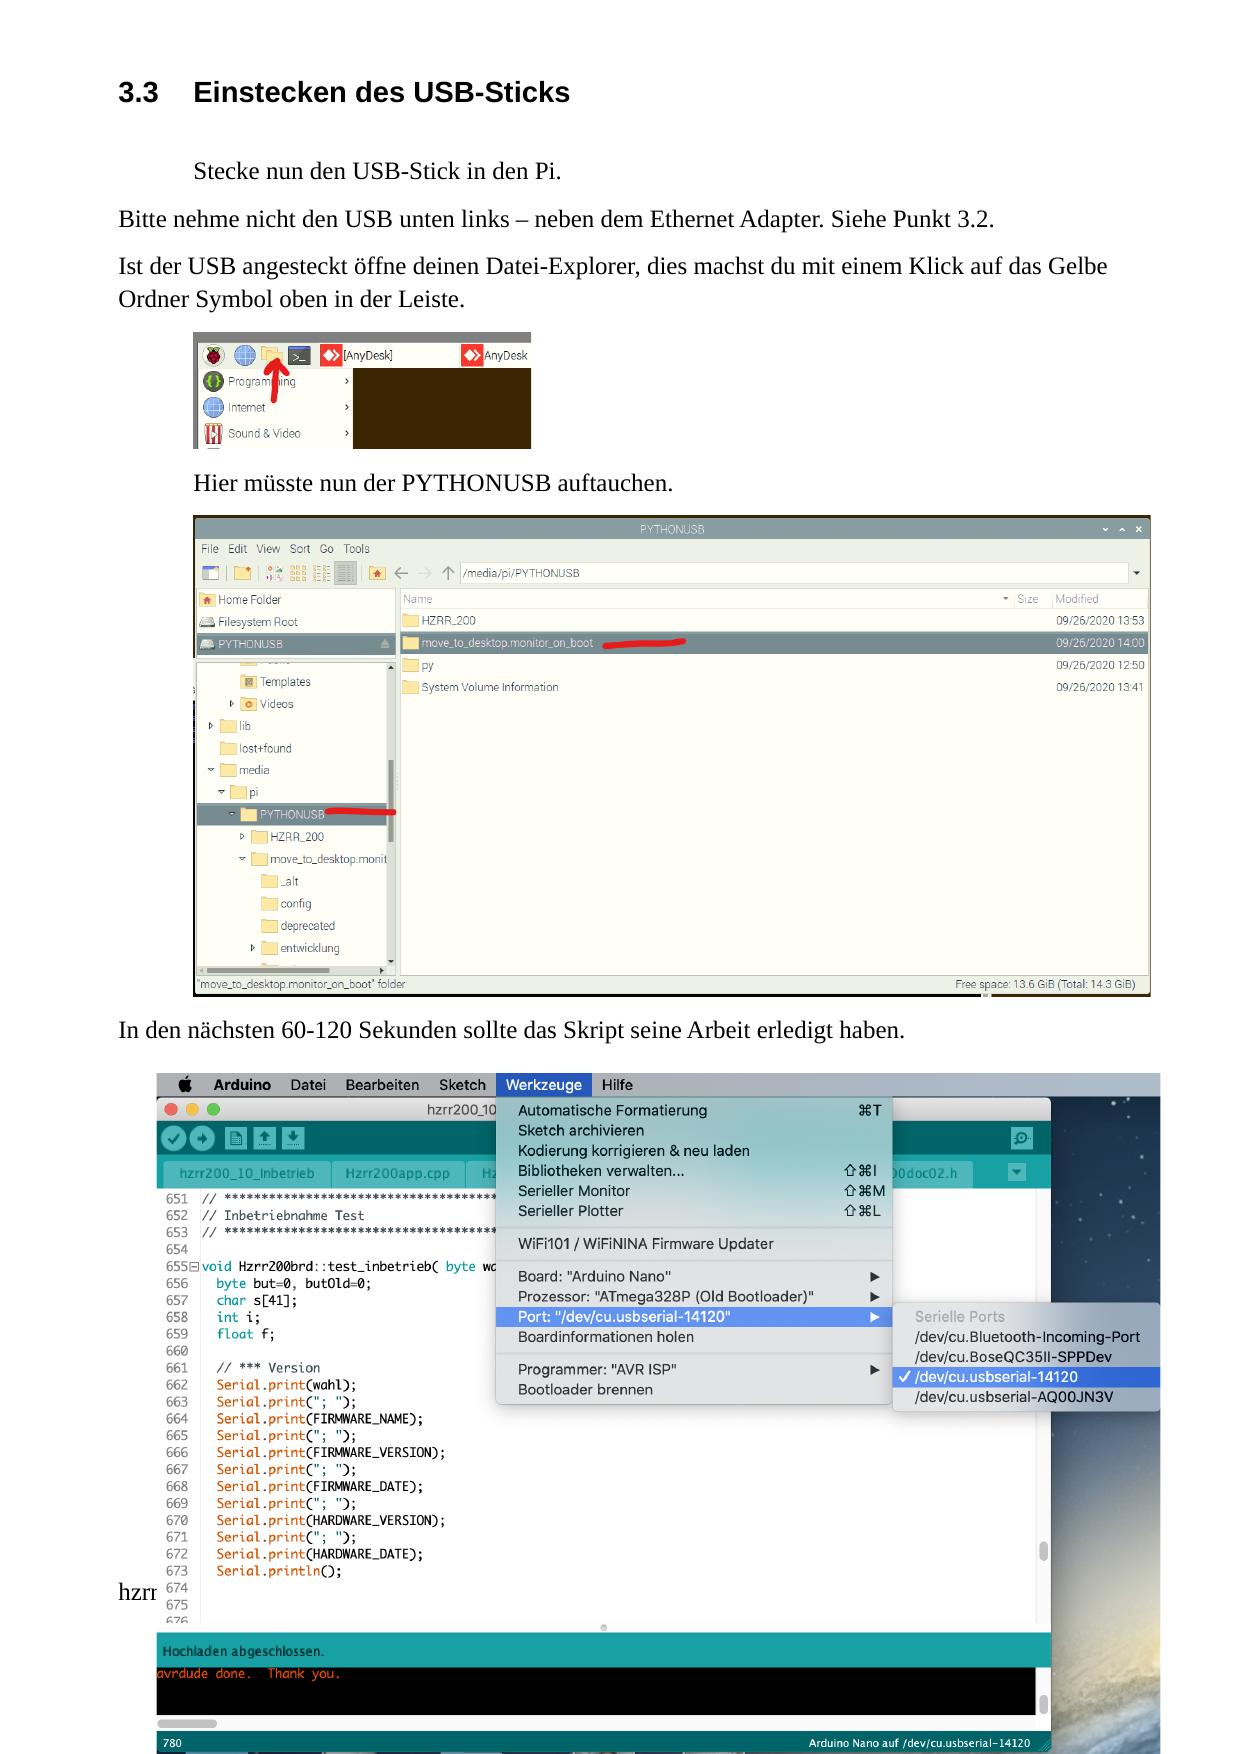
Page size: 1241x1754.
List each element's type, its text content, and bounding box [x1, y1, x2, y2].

subtitle Einstecken des USB-Sticks [118, 75, 1122, 108]
text In den nächsten 60-120 Sekunden sollte das Skript seine Arbeit erledigt haben. [118, 1015, 1122, 1044]
text Ist der USB angesteckt öffne deinen Datei-Explorer, dies machst du mit einem Klick auf das Gelbe Ordner Symbol oben in der Leiste. [118, 251, 1122, 313]
text Bitte nehme nicht den USB unten links – neben dem Ethernet Adapter. Siehe Punkt 3.2. [118, 204, 1122, 232]
text Hier müsste nun der PYTHONUSB auftauchen. [118, 468, 1122, 496]
text Stecke nun den USB-Stick in den Pi. [193, 156, 1122, 185]
